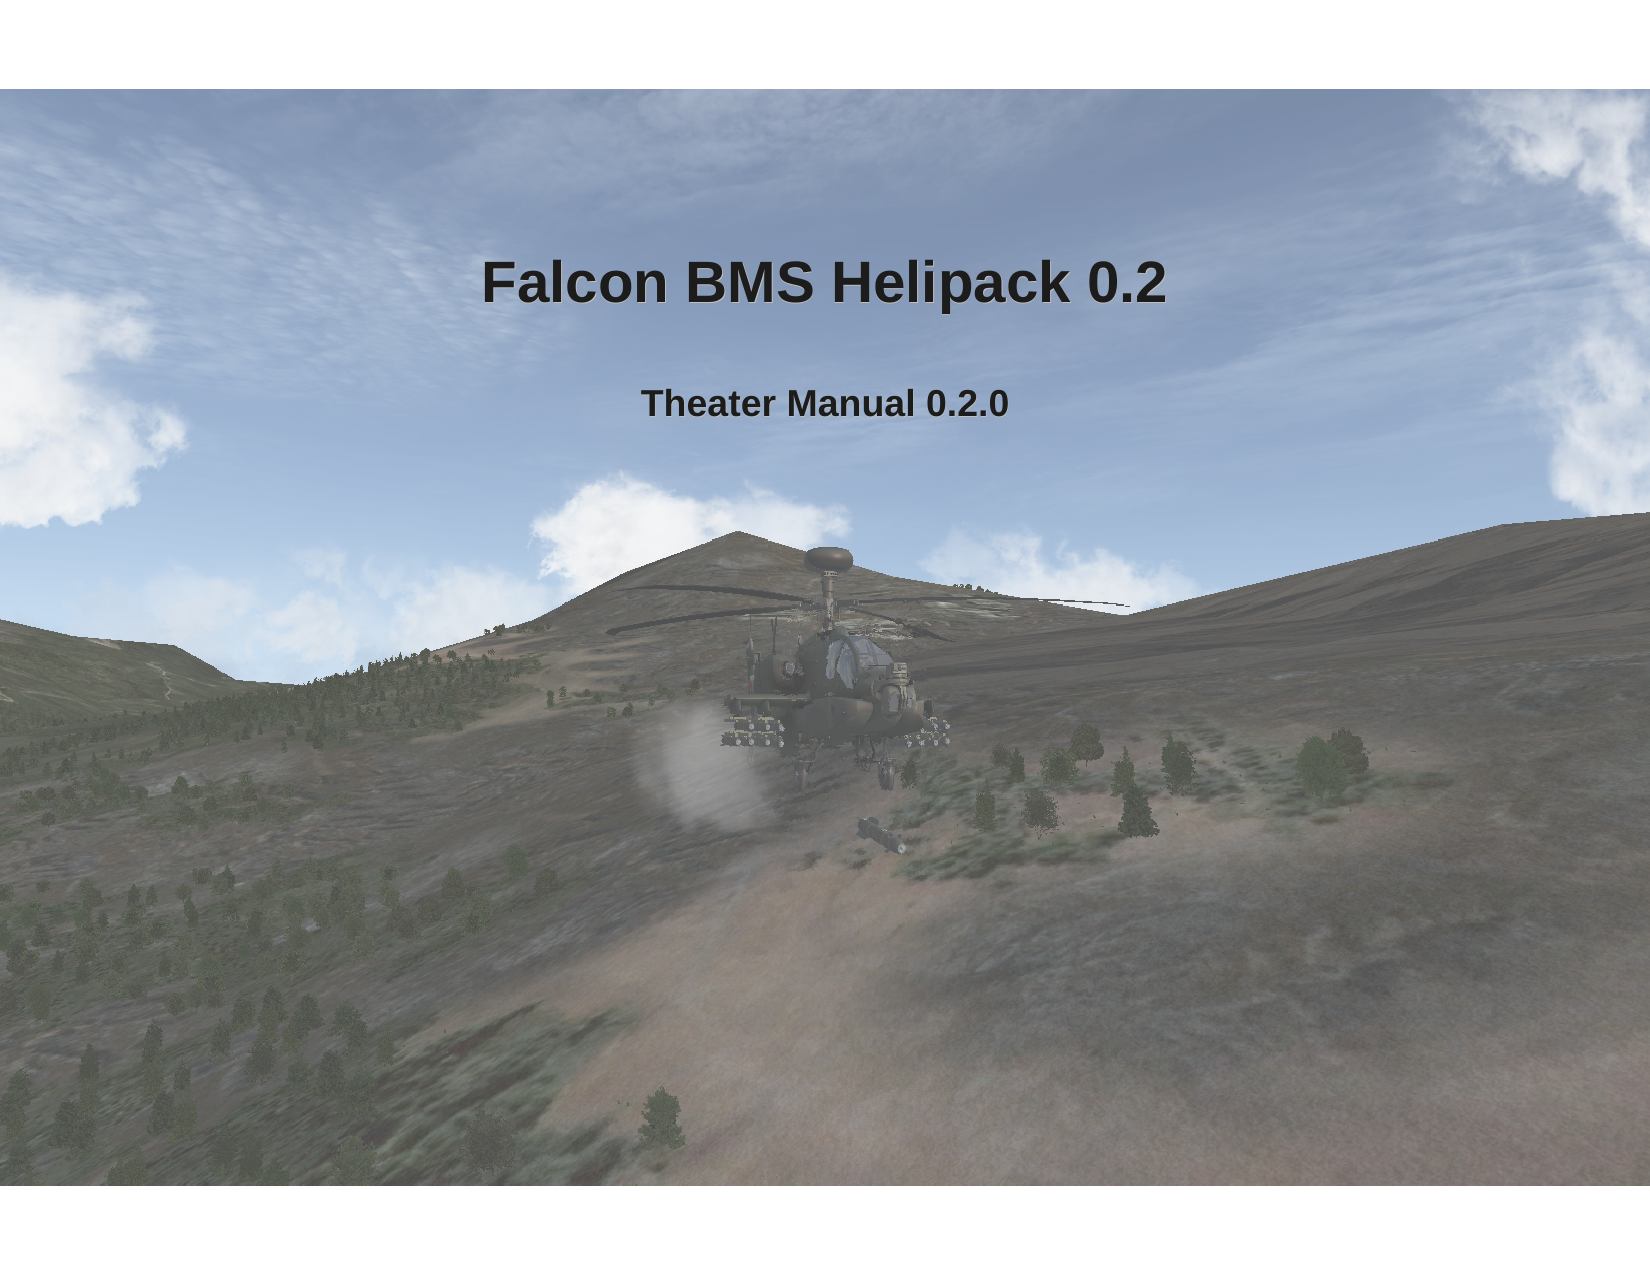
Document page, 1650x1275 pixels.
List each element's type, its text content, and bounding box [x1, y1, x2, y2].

list STPT 96: KOTAR RNG Vertical Tgt 2 – 37^ 08.026 / 130^ 20.653’ [0, 89, 1650, 1186]
